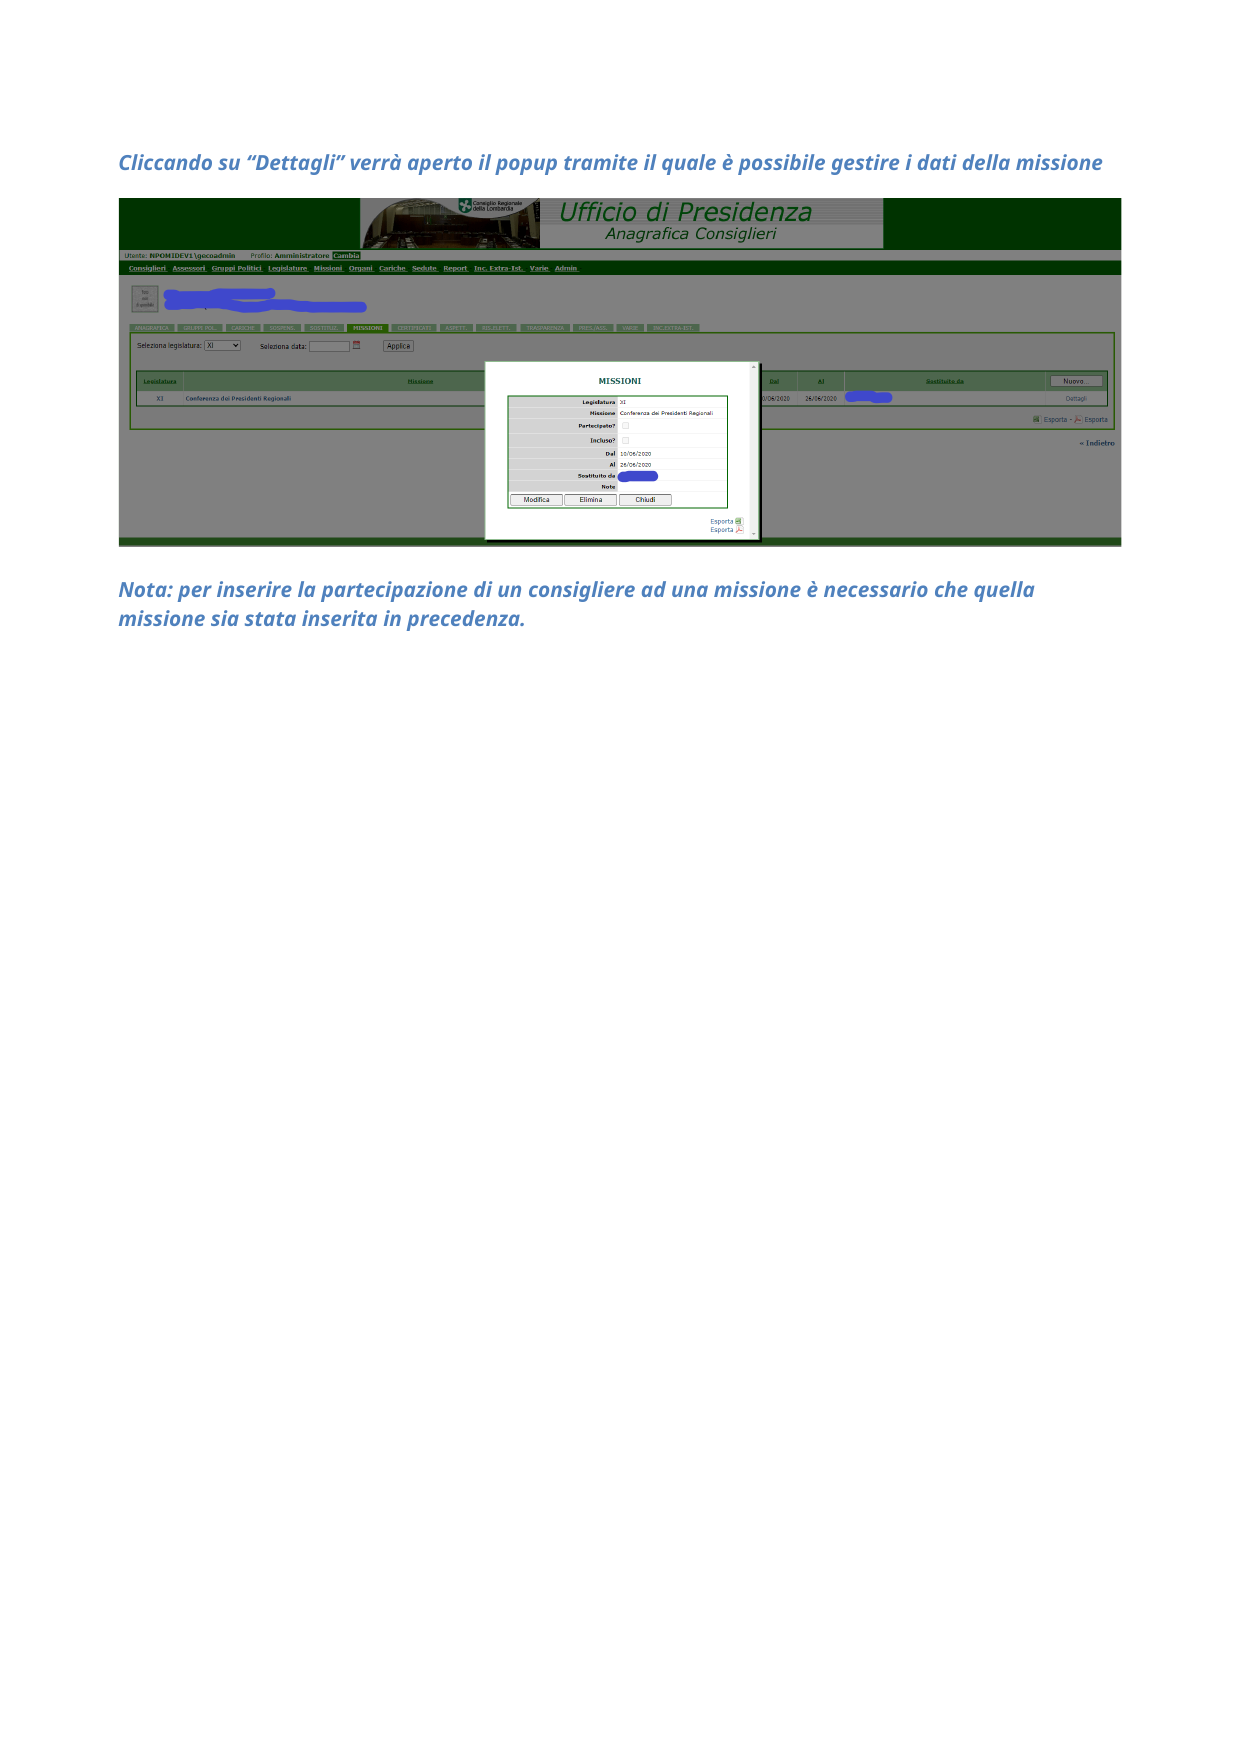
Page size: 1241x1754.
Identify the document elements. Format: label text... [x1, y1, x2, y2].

text Nota: per inserire la partecipazione di un consigliere ad una missione è necessario che quella missione sia stata inserita in precedenza. [118, 575, 1122, 632]
text Cliccando su “Dettagli” verrà aperto il popup tramite il quale è possibile gestire i dati della missione [118, 148, 1122, 176]
